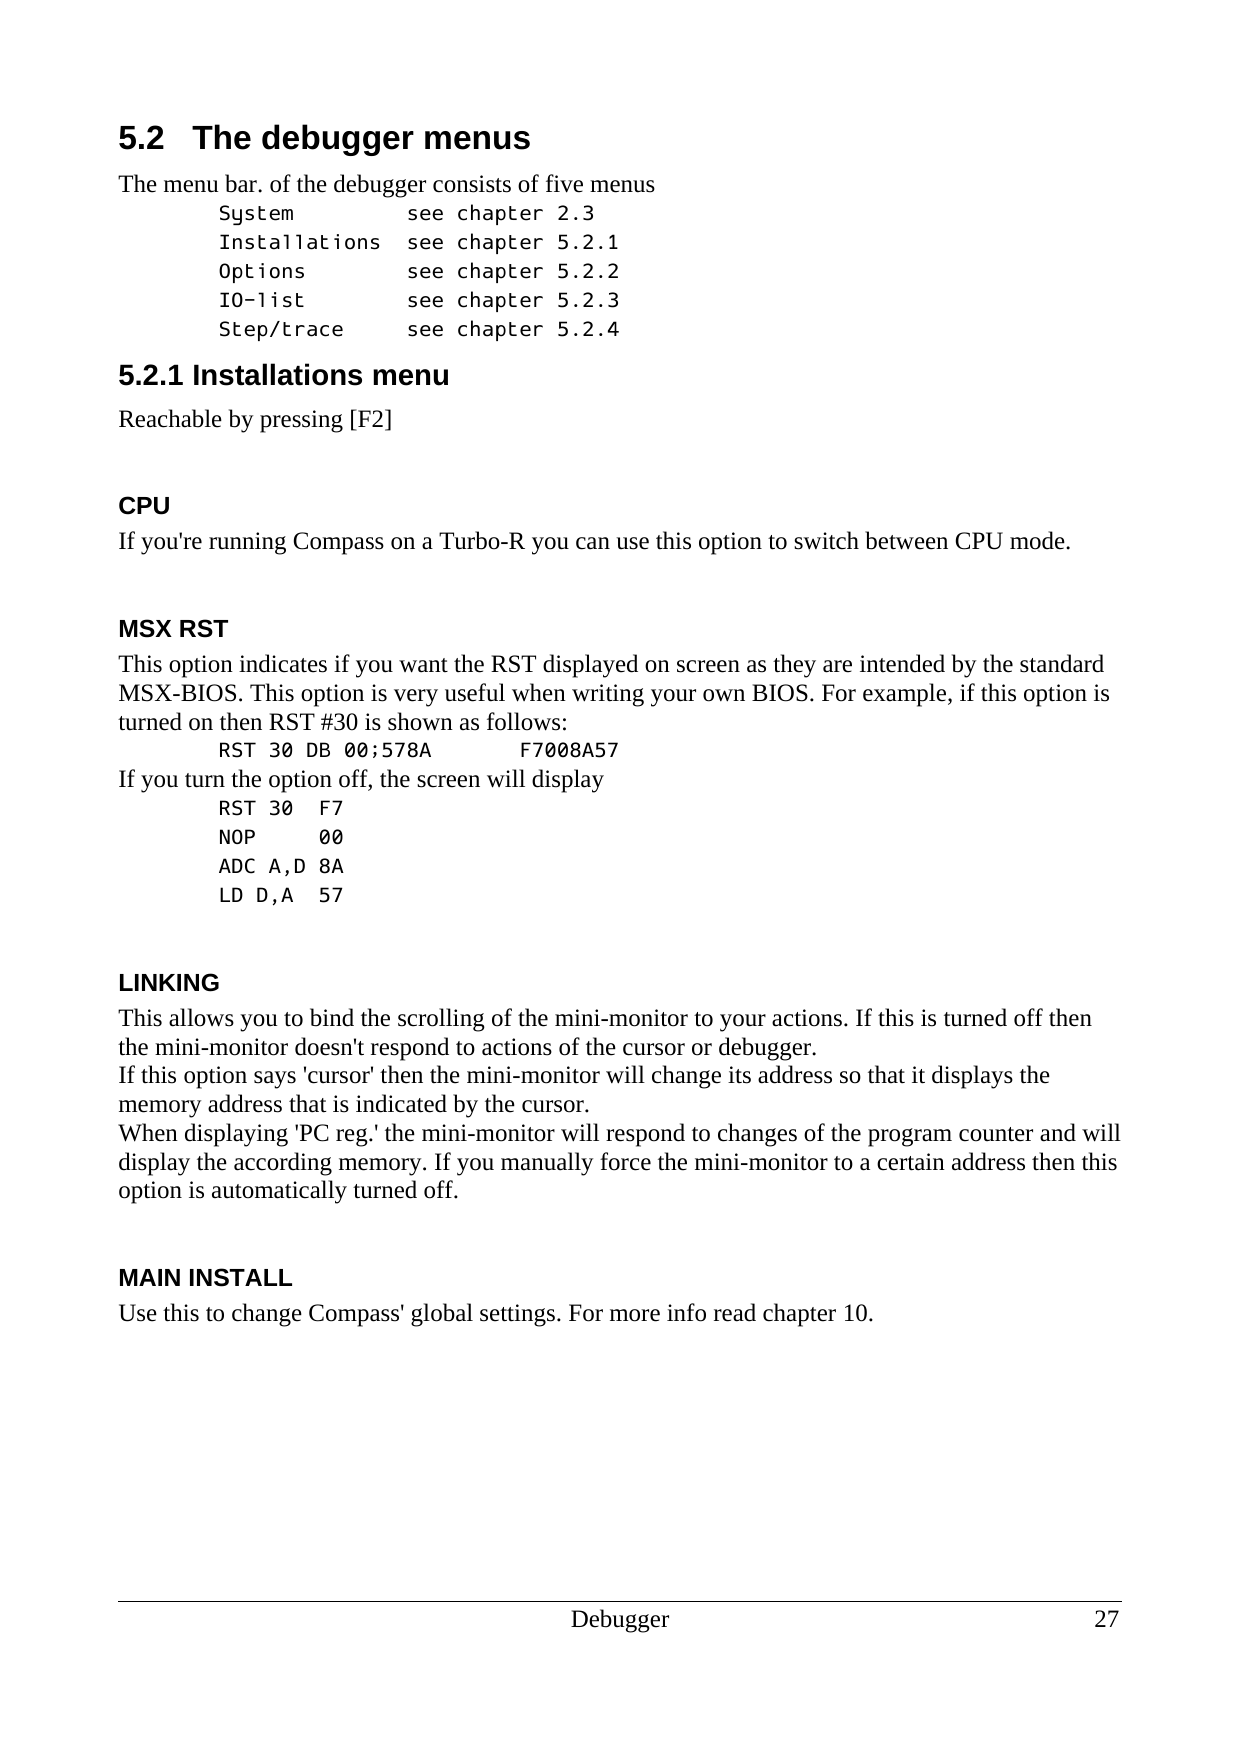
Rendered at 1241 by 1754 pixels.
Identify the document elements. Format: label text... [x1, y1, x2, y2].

text This allows you to bind the scrolling of the mini-monitor to your actions. If this is turned off then the mini-monitor doesn't respond to actions of the cursor or debugger. [118, 1003, 1122, 1061]
text ADC A,D 8A [118, 851, 1122, 880]
subtitle MSX RST [118, 614, 1122, 643]
text This option indicates if you want the RST displayed on screen as they are intended by the standard MSX-BIOS. This option is very useful when writing your own BIOS. For example, if this option is turned on then RST #30 is shown as follows: [118, 649, 1122, 736]
text If you're running Compass on a Turbo-R you can use this option to switch between CPU mode. [118, 526, 1122, 555]
text RST 30 DB 00;578A F7008A57 [118, 736, 1122, 764]
text NOP 00 [118, 822, 1122, 851]
text IO-list see chapter 5.2.3 [118, 285, 1122, 314]
text The menu bar. of the debugger consists of five menus [118, 169, 1122, 198]
text Step/trace see chapter 5.2.4 [118, 314, 1122, 343]
subtitle CPU [118, 491, 1122, 520]
text Installations see chapter 5.2.1 [118, 227, 1122, 256]
subtitle Installations menu [118, 357, 1122, 391]
text When displaying 'PC reg.' the mini-monitor will respond to changes of the program counter and will display the according memory. If you manually force the mini-monitor to a certain address then this option is automatically turned off. [118, 1118, 1122, 1204]
text System see chapter 2.3 [118, 198, 1122, 227]
text Options see chapter 5.2.2 [118, 256, 1122, 285]
subtitle The debugger menus [118, 118, 1122, 157]
text If this option says 'cursor' then the mini-monitor will change its address so that it displays the memory address that is indicated by the cursor. [118, 1061, 1122, 1118]
subtitle LINKING [118, 968, 1122, 997]
text Use this to change Compass' global settings. For more info read chapter 10. [118, 1298, 1122, 1327]
text If you turn the option off, the screen will display [118, 764, 1122, 793]
text RST 30 F7 [118, 793, 1122, 822]
text Reachable by pressing [F2] [118, 404, 1122, 432]
text LD D,A 57 [118, 880, 1122, 909]
subtitle MAIN INSTALL [118, 1263, 1122, 1292]
